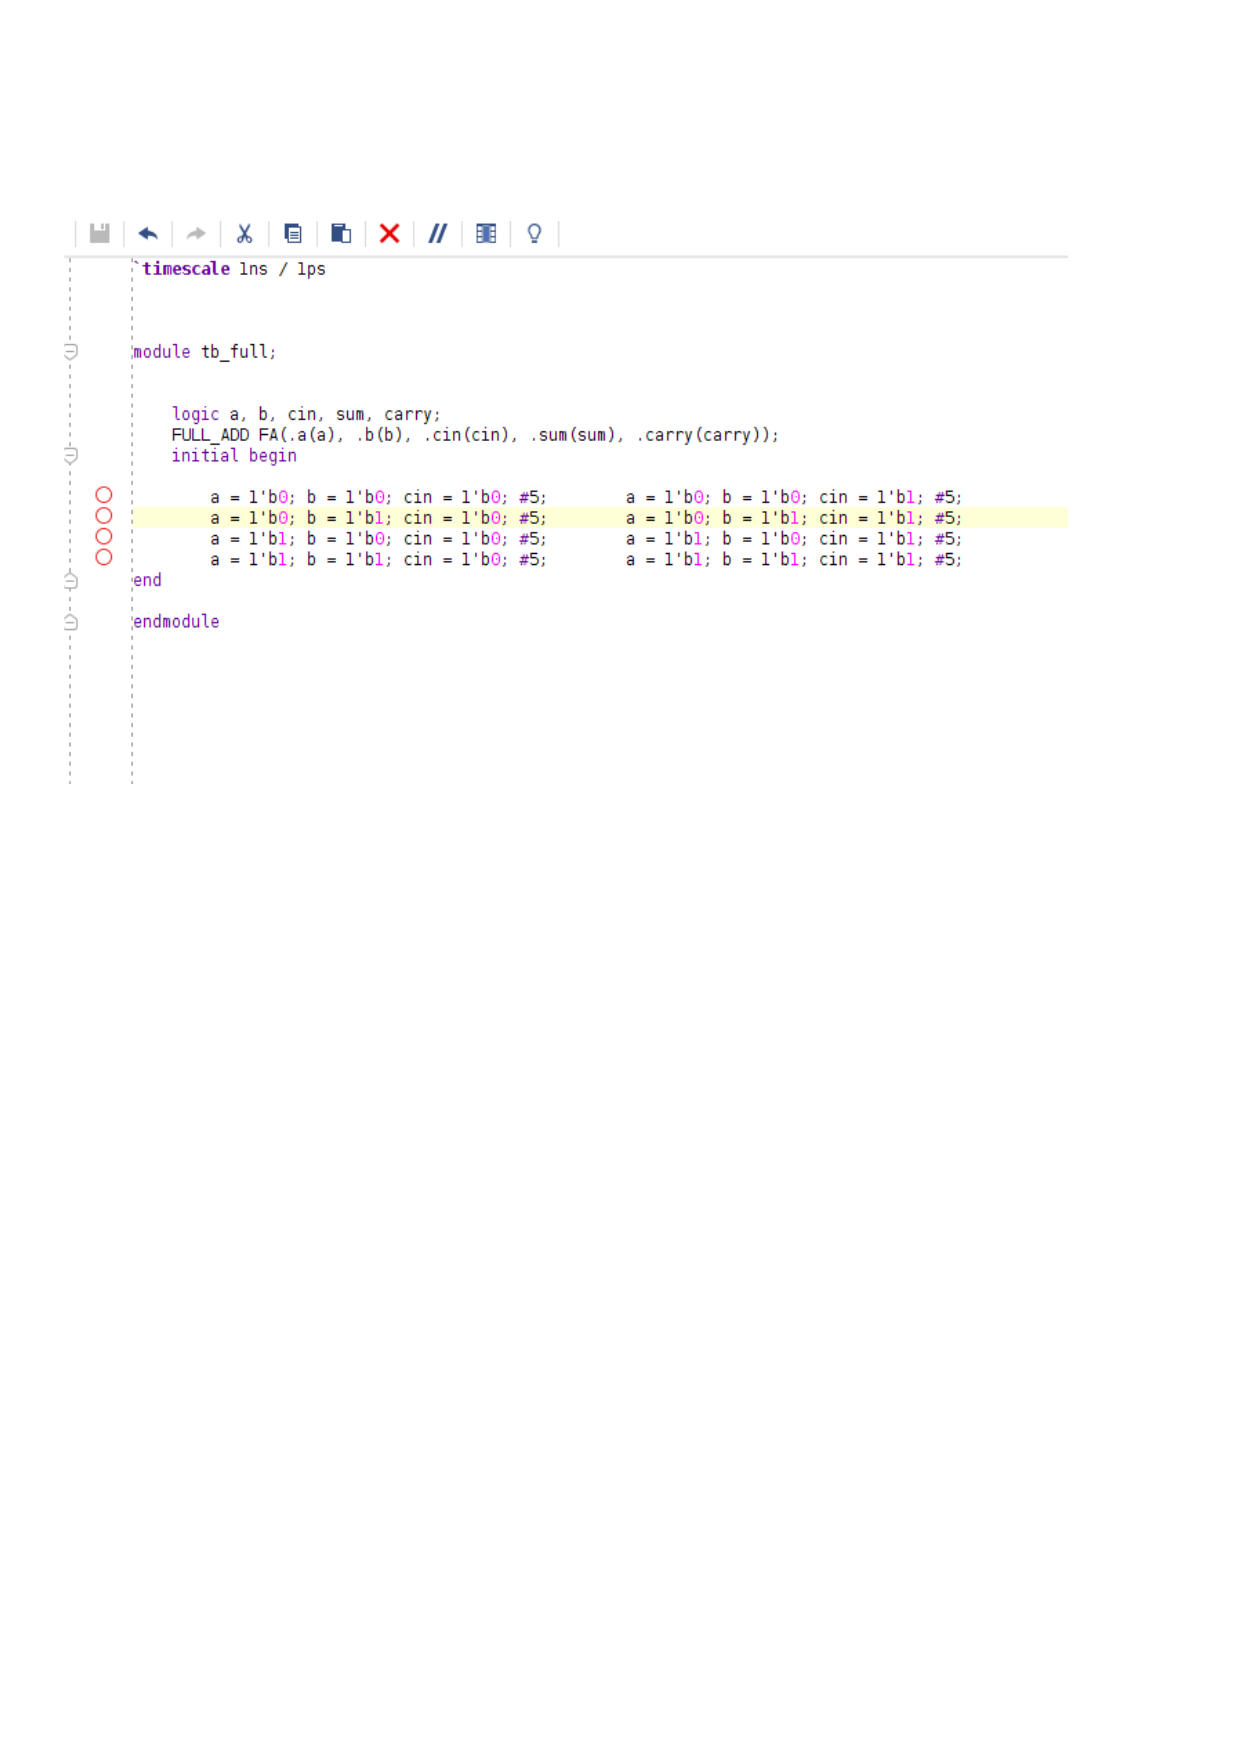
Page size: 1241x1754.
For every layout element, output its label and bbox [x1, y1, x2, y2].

picture [64, 221, 1069, 784]
